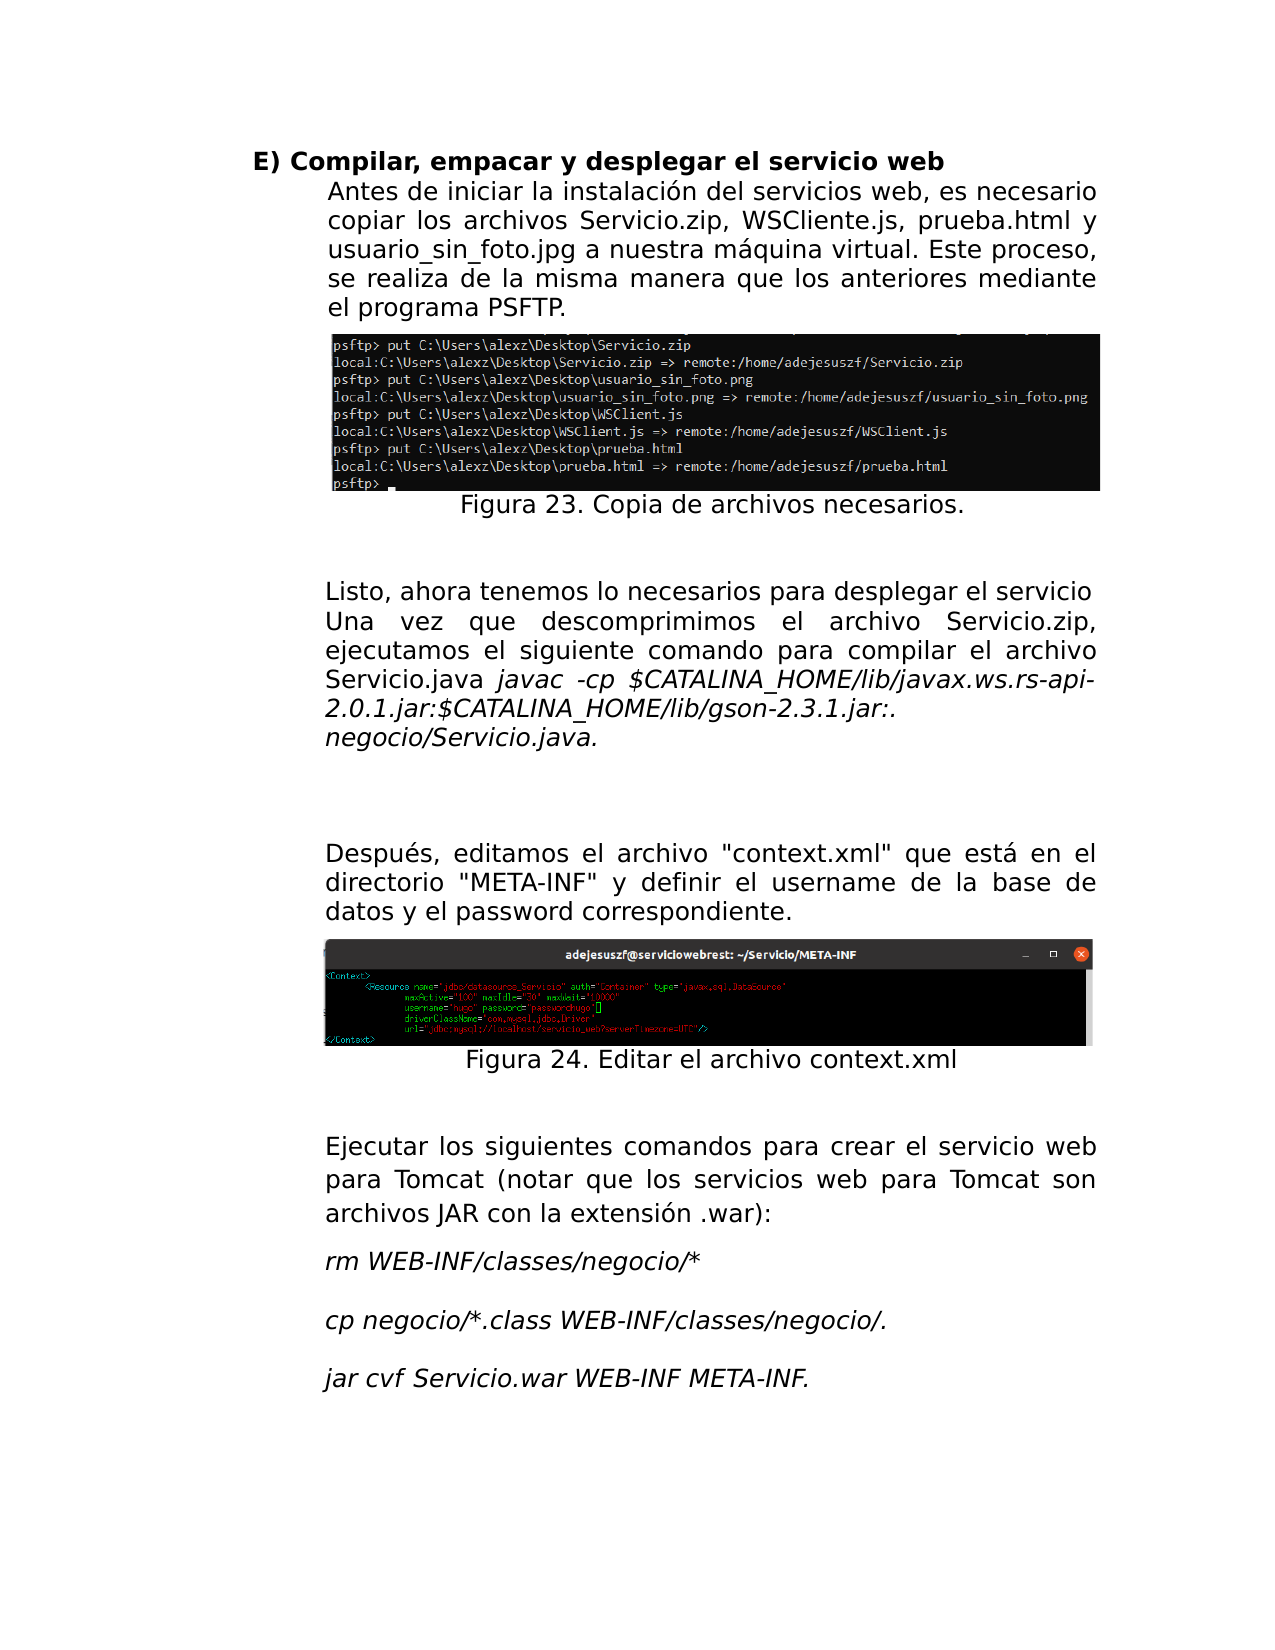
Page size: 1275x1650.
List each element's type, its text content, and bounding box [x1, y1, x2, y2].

text rm WEB-INF/classes/negocio/* [325, 1247, 1098, 1276]
list Figura 23. Copia de archivos necesarios. [290, 323, 1098, 519]
list Antes de iniciar la instalación del servicios web, es necesario copiar los archivos Servicio.zip, WSCliente.js, prueba.html y usuario_sin_foto.jpg a nuestra máquina virtual. Este proceso, se realiza de la misma manera que los anteriores mediante el programa PSFTP. [290, 177, 1098, 323]
text Después, editamos el archivo "context.xml" que está en el directorio "META-INF" y definir el username de la base de datos y el password correspondiente. [325, 839, 1098, 926]
text jar cvf Servicio.war WEB-INF META-INF. [325, 1364, 1098, 1394]
text cp negocio/*.class WEB-INF/classes/negocio/. [325, 1306, 1098, 1335]
text Una vez que descomprimimos el archivo Servicio.zip, ejecutamos el siguiente comando para compilar el archivo Servicio.java javac -cp $CATALINA_HOME/lib/javax.ws.rs-api-2.0.1.jar:$CATALINA_HOME/lib/gson-2.3.1.jar:. negocio/Servicio.java. [325, 607, 1098, 752]
text Figura 24. Editar el archivo context.xml [325, 926, 1098, 1074]
list Compilar, empacar y desplegar el servicio web [252, 148, 1098, 177]
text Ejecutar los siguientes comandos para crear el servicio web para Tomcat (notar que los servicios web para Tomcat son archivos JAR con la extensión .war): [325, 1132, 1098, 1228]
picture [331, 451, 997, 491]
picture [820, 939, 1093, 1046]
text Listo, ahora tenemos lo necesarios para desplegar el servicio [325, 577, 1098, 607]
